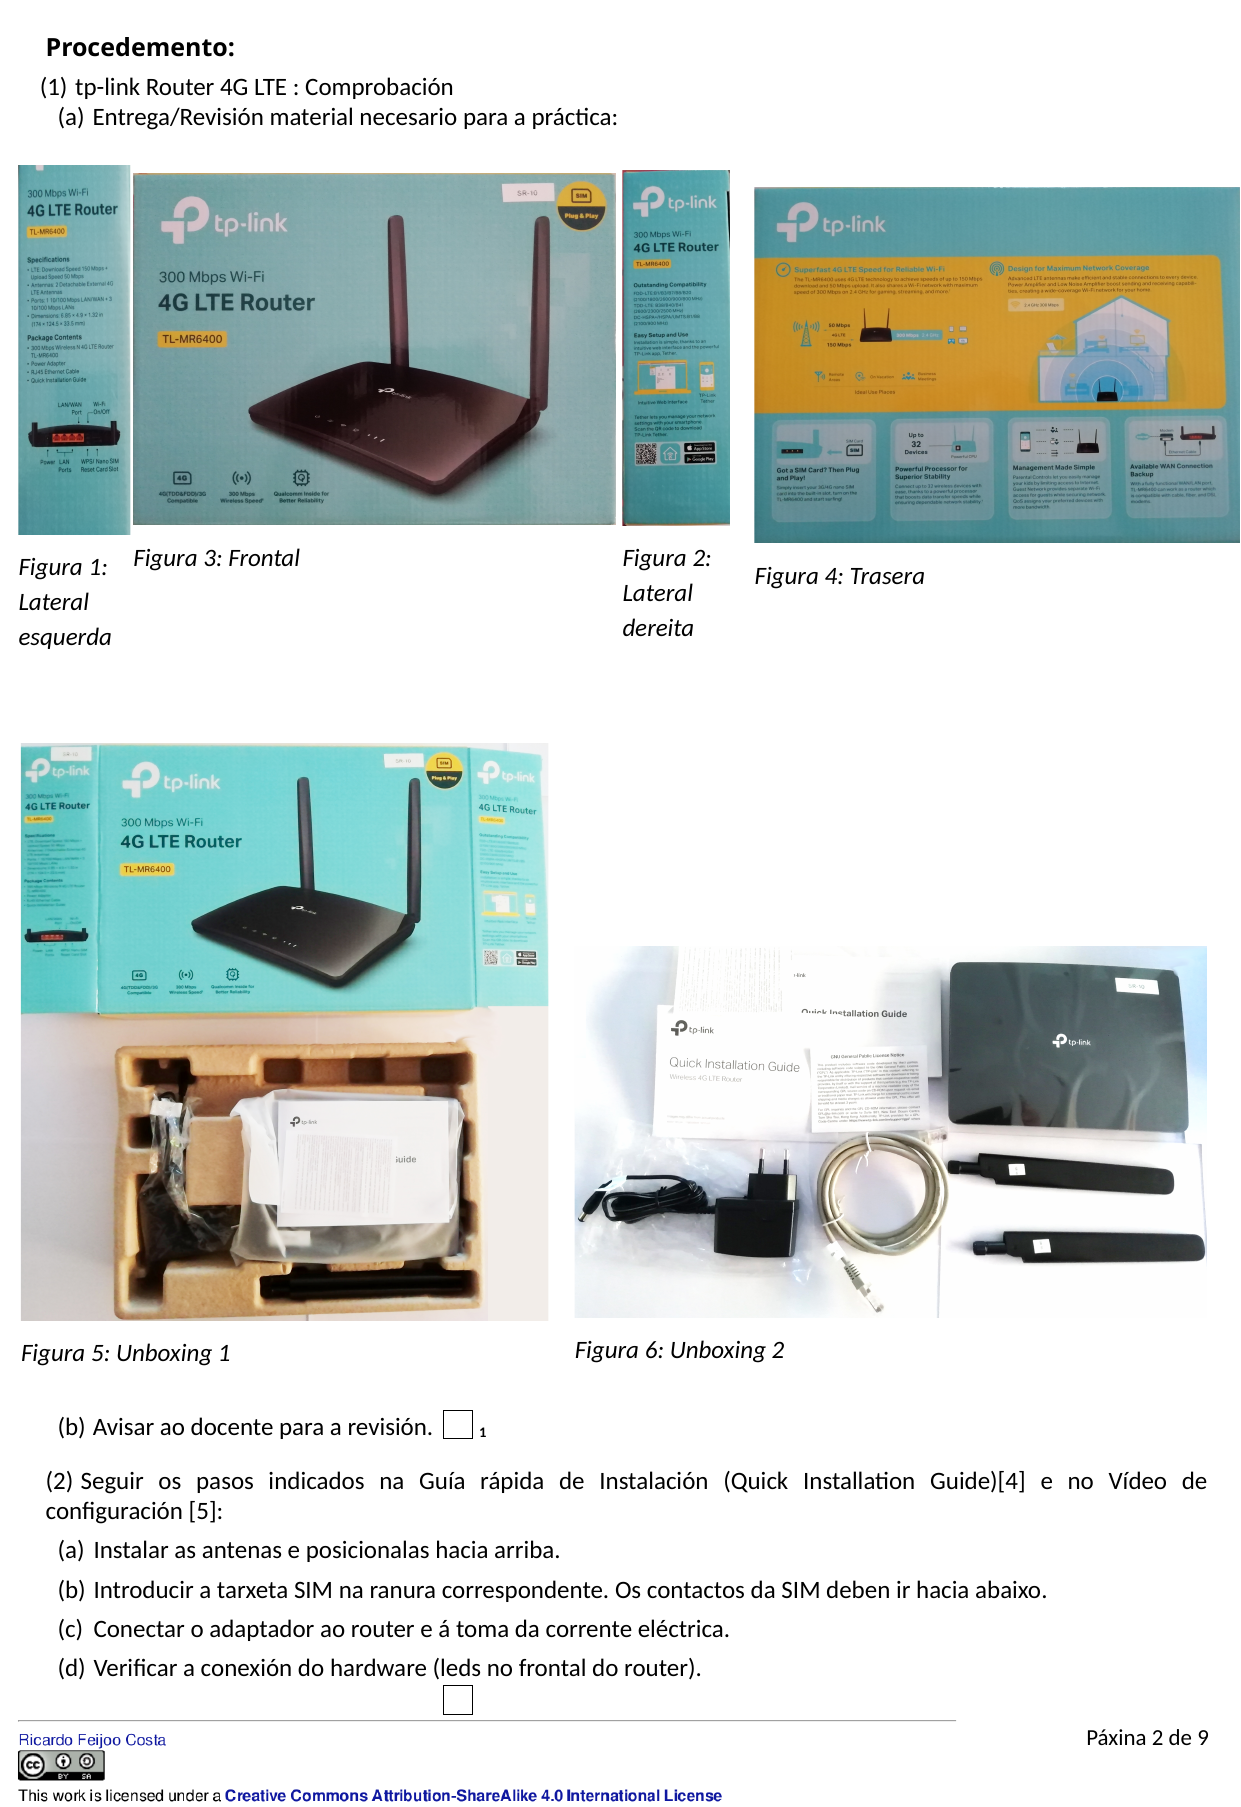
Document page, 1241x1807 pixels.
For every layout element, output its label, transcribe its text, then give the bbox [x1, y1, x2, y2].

text Figura 2: Lateral dereita [622, 526, 730, 643]
list Entrega/Revisión material necesario para a práctica: [57, 101, 1209, 132]
list tp-link Router 4G LTE : Comprobación [39, 71, 1209, 101]
list Conectar o adaptador ao router e á toma da corrente eléctrica. [57, 1613, 1209, 1644]
text Figura 3: Frontal [133, 525, 616, 572]
text Figura 6: Unboxing 2 [574, 1318, 1207, 1365]
list Instalar as antenas e posicionalas hacia arriba. [57, 1534, 1209, 1565]
picture [8, 1715, 957, 1806]
text Figura 4: Trasera [754, 543, 1240, 591]
text Figura 5: Unboxing 1 [21, 1321, 548, 1368]
text Procedemento: [45, 30, 1209, 64]
list Introducir a tarxeta SIM na ranura correspondente. Os contactos da SIM deben ir hacia abaixo. [57, 1574, 1209, 1604]
picture [754, 187, 1240, 543]
list Seguir os pasos indicados na Guía rápida de Instalación (Quick Installation Guide)[4] e no Vídeo de configuración [5]: [45, 1465, 1209, 1526]
picture [574, 946, 1207, 1318]
list Verificar a conexión do hardware (leds no frontal do router). [57, 1652, 1209, 1683]
list Avisar ao docente para a revisión. 1 [57, 1411, 1209, 1442]
picture [622, 170, 730, 526]
picture [20, 743, 549, 1321]
picture [133, 173, 616, 525]
picture [18, 165, 131, 535]
text Figura 1: Lateral esquerda [18, 535, 130, 652]
